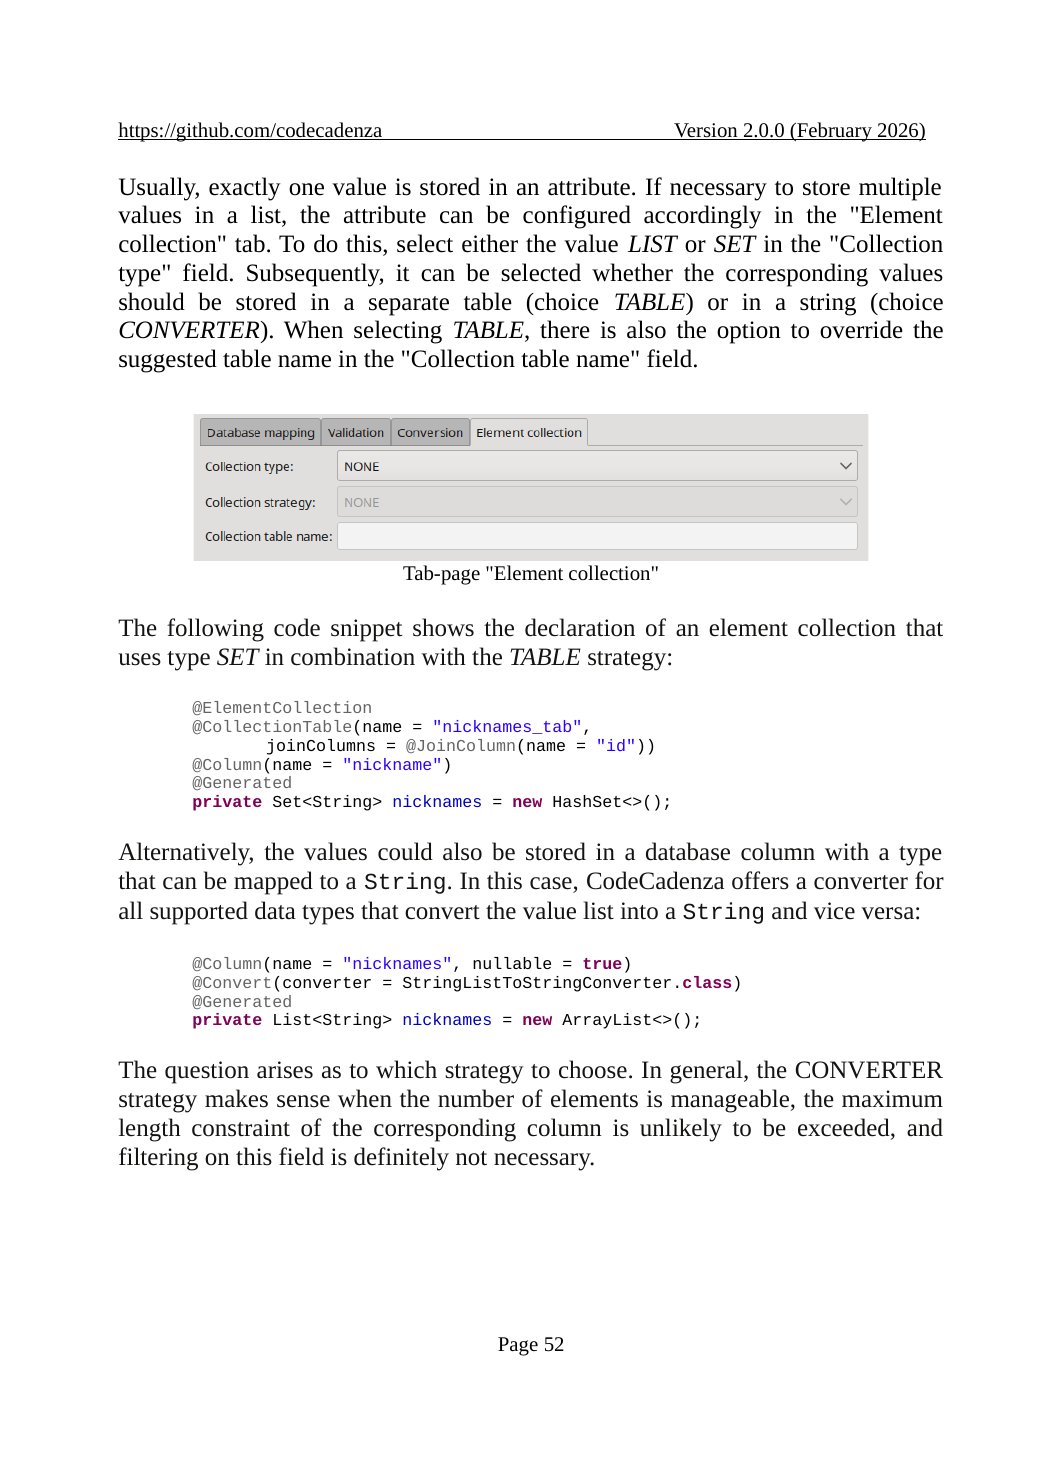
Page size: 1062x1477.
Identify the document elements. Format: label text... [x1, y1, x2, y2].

text @CollectionTable(name = "nicknames_tab", [118, 718, 944, 737]
text Usually, exactly one value is stored in an attribute. If necessary to store multiple values in a list, the attribute can be configured accordingly in the "Element collection" tab. To do this, select either the value LIST or SET in the "Collection type" field. Subsequently, it can be selected whether the corresponding values should be stored in a separate table (choice TABLE) or in a string (choice CONVERTER). When selecting TABLE, there is also the option to override the suggested table name in the "Collection table name" field. [118, 172, 944, 373]
text The following code snippet shows the declaration of an element collection that uses type SET in combination with the TABLE strategy: [118, 613, 944, 671]
text private List<String> nicknames = new ArrayList<>(); [118, 1012, 944, 1031]
text @Column(name = "nickname") [118, 756, 944, 775]
text @Column(name = "nicknames", nullable = true) [118, 951, 944, 974]
text private Set<String> nicknames = new HashSet<>(); [118, 794, 944, 813]
text Tab-page "Element collection" [193, 561, 868, 584]
text Alternatively, the values could also be stored in a database column with a type that can be mapped to a String. In this case, CodeCadenza offers a converter for all supported data types that convert the value list into a String and vice versa: [118, 837, 944, 927]
picture [193, 414, 869, 561]
text @Generated [118, 993, 944, 1012]
text The question arises as to which strategy to choose. In general, the CONVERTER strategy makes sense when the number of elements is manageable, the maximum length constraint of the corresponding column is unlikely to be exceeded, and filtering on this field is definitely not necessary. [118, 1056, 944, 1171]
text @ElementCollection [118, 699, 944, 718]
text joinColumns = @JoinColumn(name = "id")) [118, 737, 944, 756]
text @Convert(converter = StringListToStringConverter.class) [118, 974, 944, 993]
text @Generated [118, 775, 944, 794]
